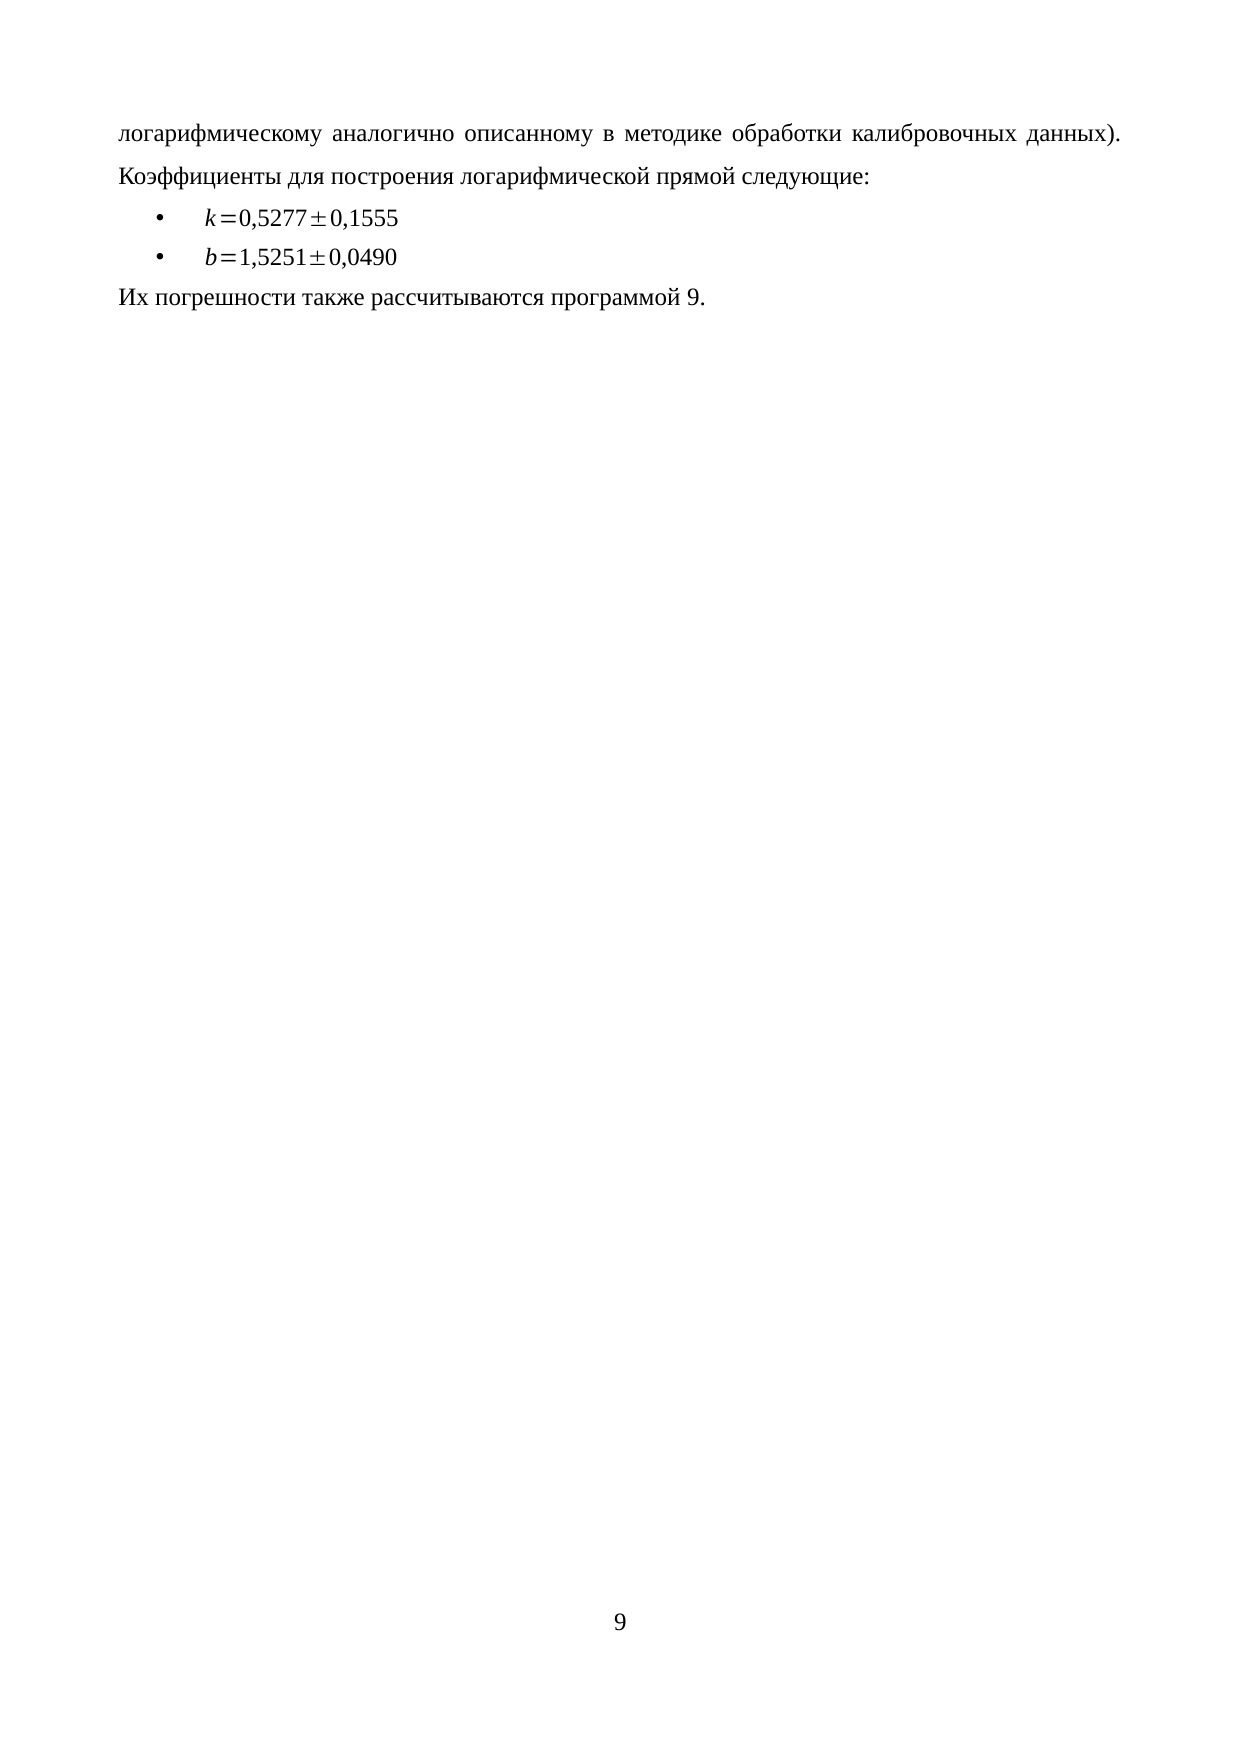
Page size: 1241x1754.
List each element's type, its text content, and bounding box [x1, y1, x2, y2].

list Их погрешности также рассчитываются программой 9. [118, 282, 1122, 311]
text логарифмическому аналогично описанному в методике обработки калибровочных данных). Коэффициенты для построения логарифмической прямой следующие: [118, 118, 1122, 190]
